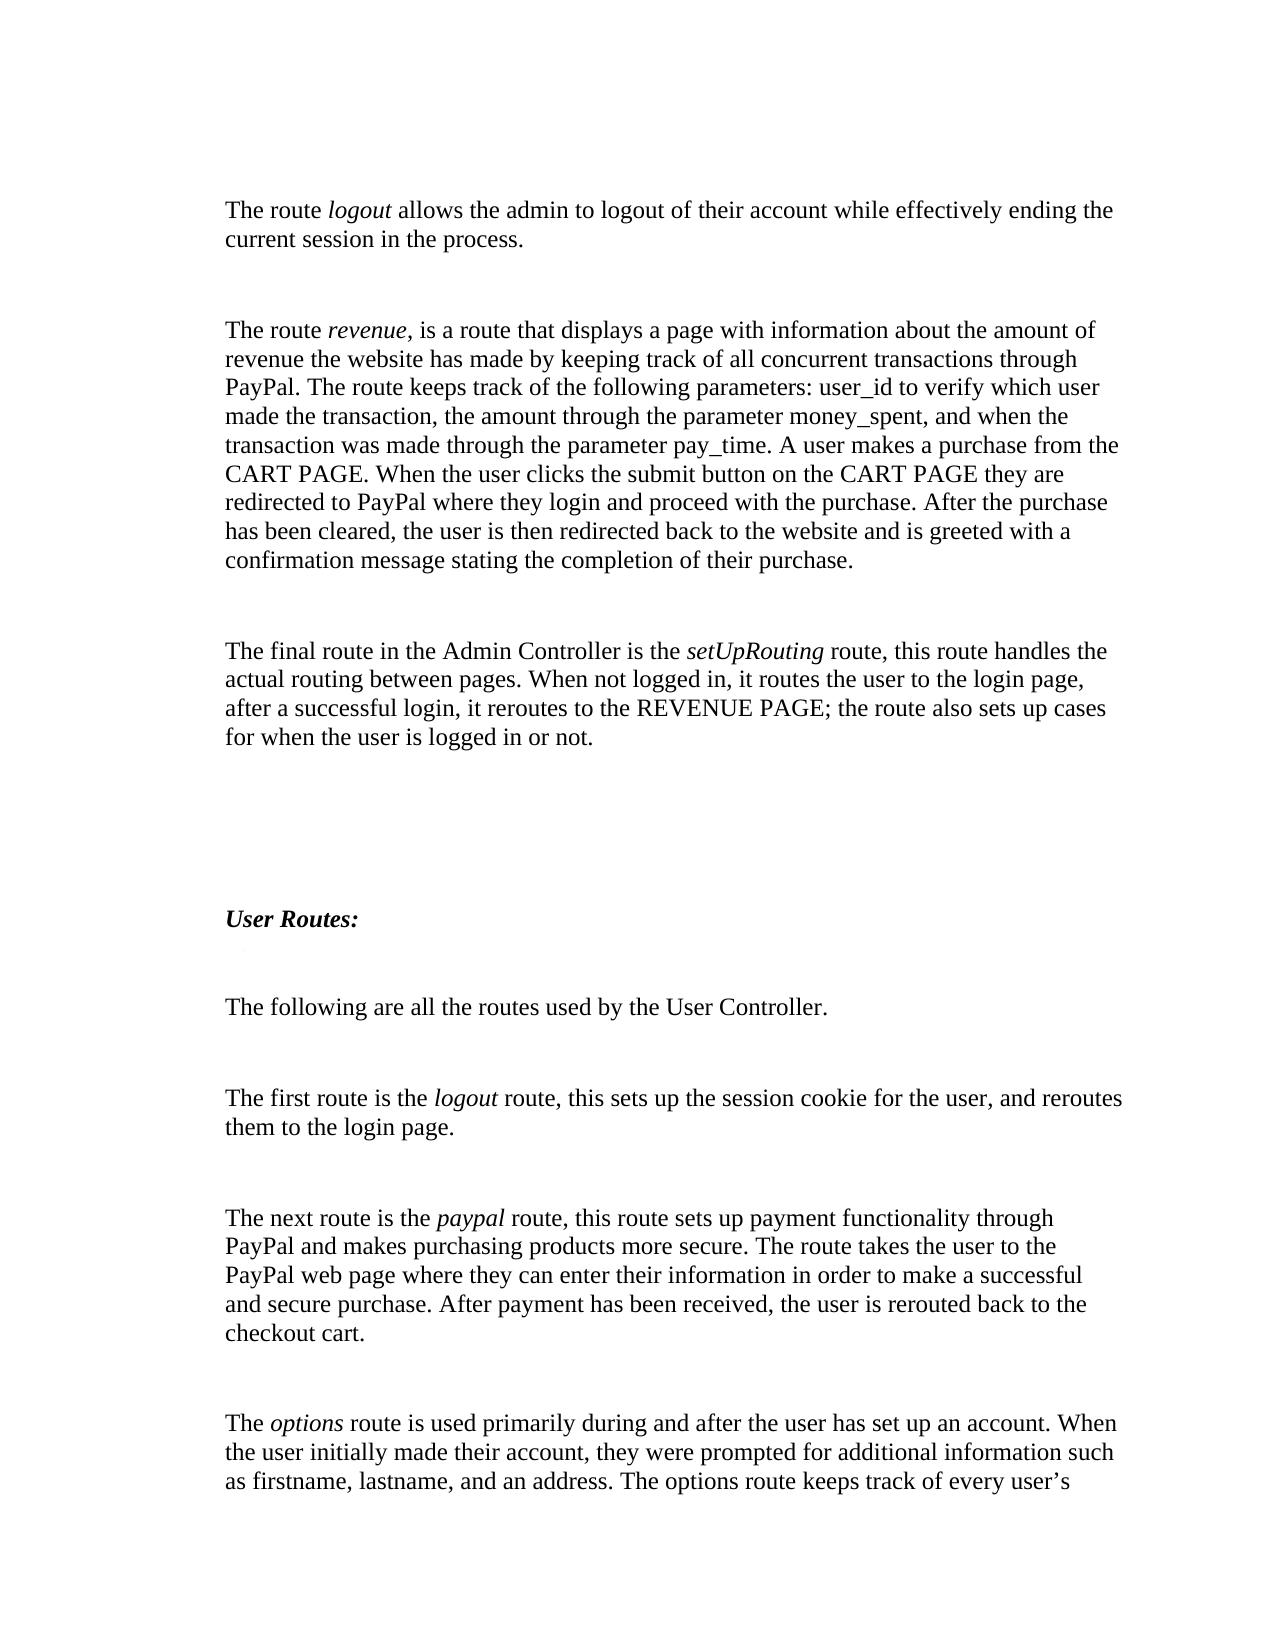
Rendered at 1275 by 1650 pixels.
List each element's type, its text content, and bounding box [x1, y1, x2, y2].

text The options route is used primarily during and after the user has set up an account. When the user initially made their account, they were prompted for additional information such as firstname, lastname, and an address. The options route keeps track of every user’s [225, 1408, 1125, 1495]
text The following are all the routes used by the User Controller. [225, 992, 1125, 1021]
text The route revenue, is a route that displays a page with information about the amount of revenue the website has made by keeping track of all concurrent transactions through PayPal. The route keeps track of the following parameters: user_id to verify which user made the transaction, the amount through the parameter money_spent, and when the transaction was made through the parameter pay_time. A user makes a purchase from the CART PAGE. When the user clicks the submit button on the CART PAGE they are redirected to PayPal where they login and proceed with the purchase. After the purchase has been cleared, the user is then redirected back to the website and is greeted with a confirmation message stating the completion of their purchase. [225, 315, 1125, 574]
text The route logout allows the admin to logout of their account while effectively ending the current session in the process. [225, 195, 1125, 253]
text The first route is the logout route, this sets up the session cookie for the user, and reroutes them to the login page. [225, 1083, 1125, 1141]
text The final route in the Admin Controller is the setUpRouting route, this route handles the actual routing between pages. When not logged in, it routes the user to the login page, after a successful login, it reroutes to the REVENUE PAGE; the route also sets up cases for when the user is logged in or not. [225, 636, 1125, 751]
text The next route is the paypal route, this route sets up payment functionality through PayPal and makes purchasing products more secure. The route takes the user to the PayPal web page where they can enter their information in order to make a successful and secure purchase. After payment has been received, the user is rerouted back to the checkout cart. [225, 1203, 1125, 1346]
text User Routes: [225, 904, 1125, 932]
